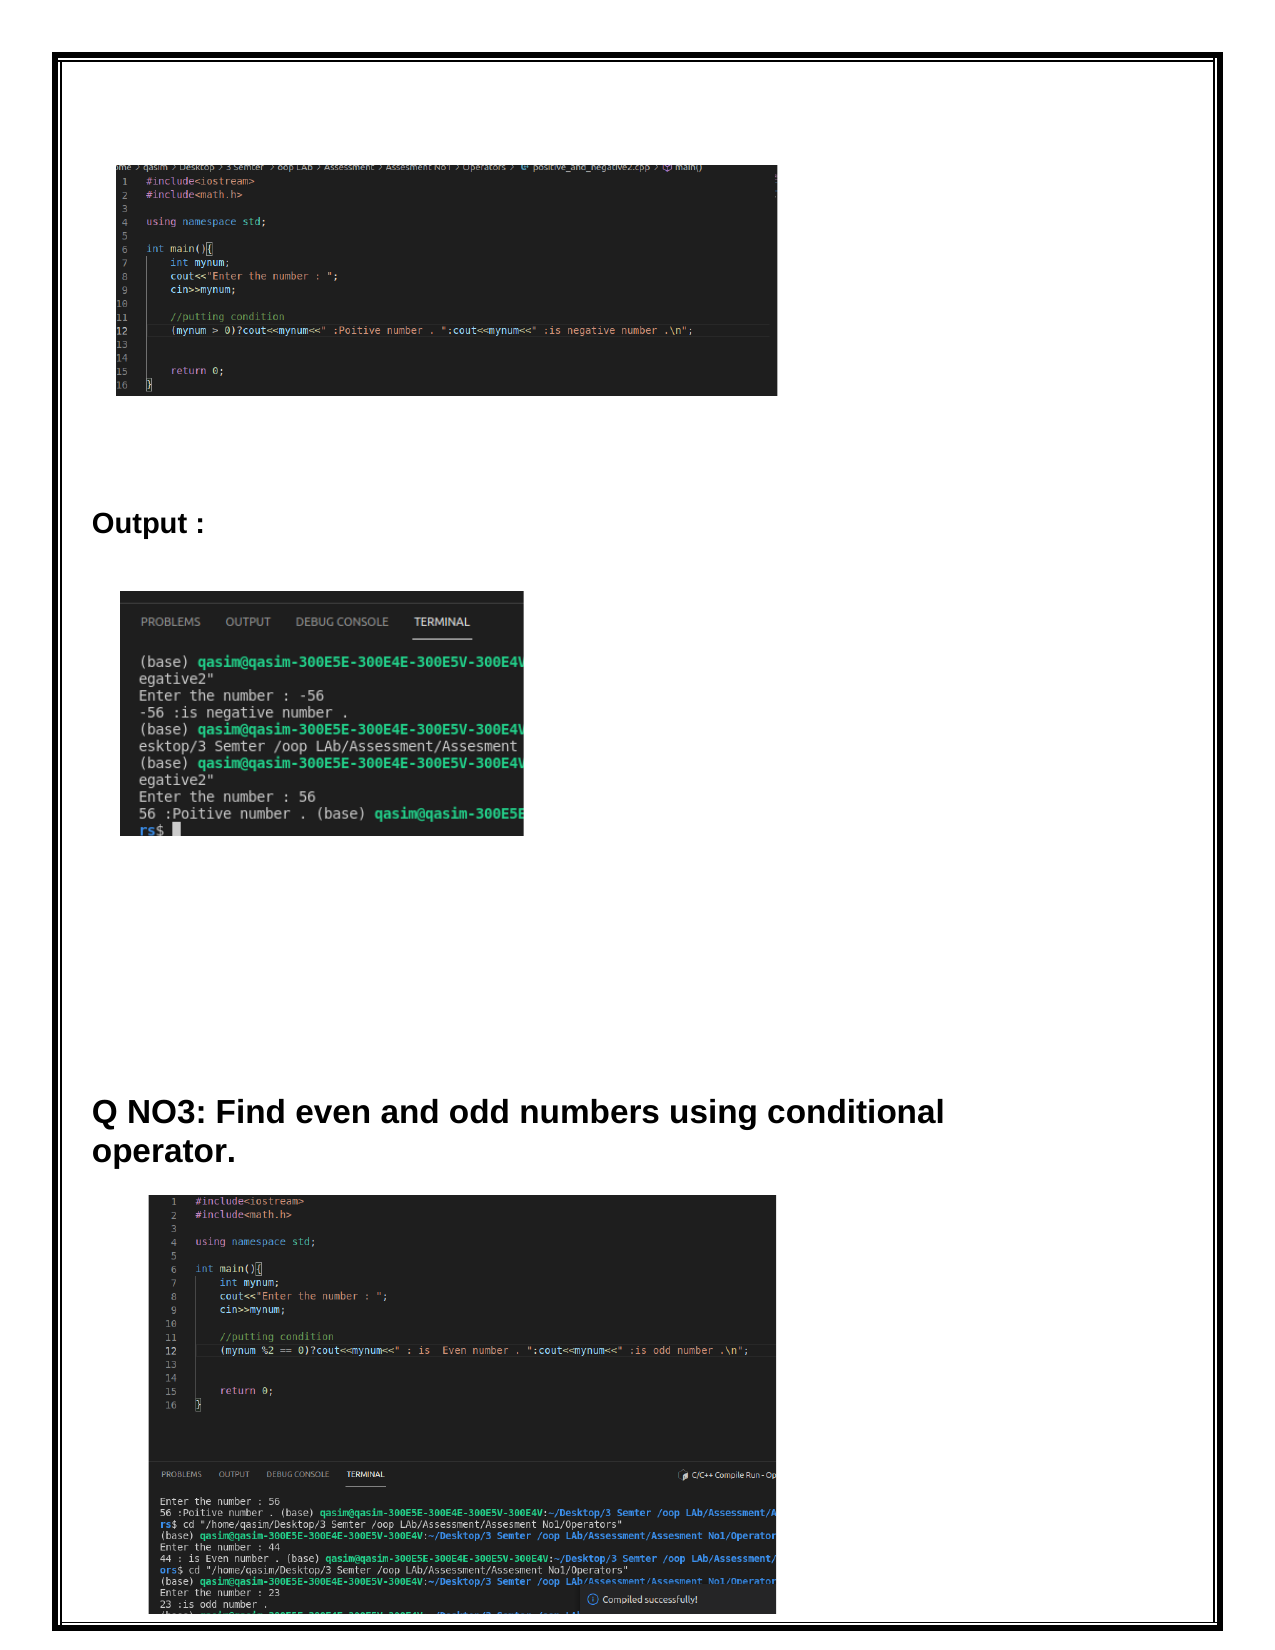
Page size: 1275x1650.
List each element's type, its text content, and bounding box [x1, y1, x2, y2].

picture [120, 591, 376, 836]
picture [148, 1195, 777, 1614]
picture [116, 165, 778, 396]
text Q NO3: Find even and odd numbers using conditional operator. [92, 1092, 1065, 1169]
text Output : [92, 506, 1065, 540]
